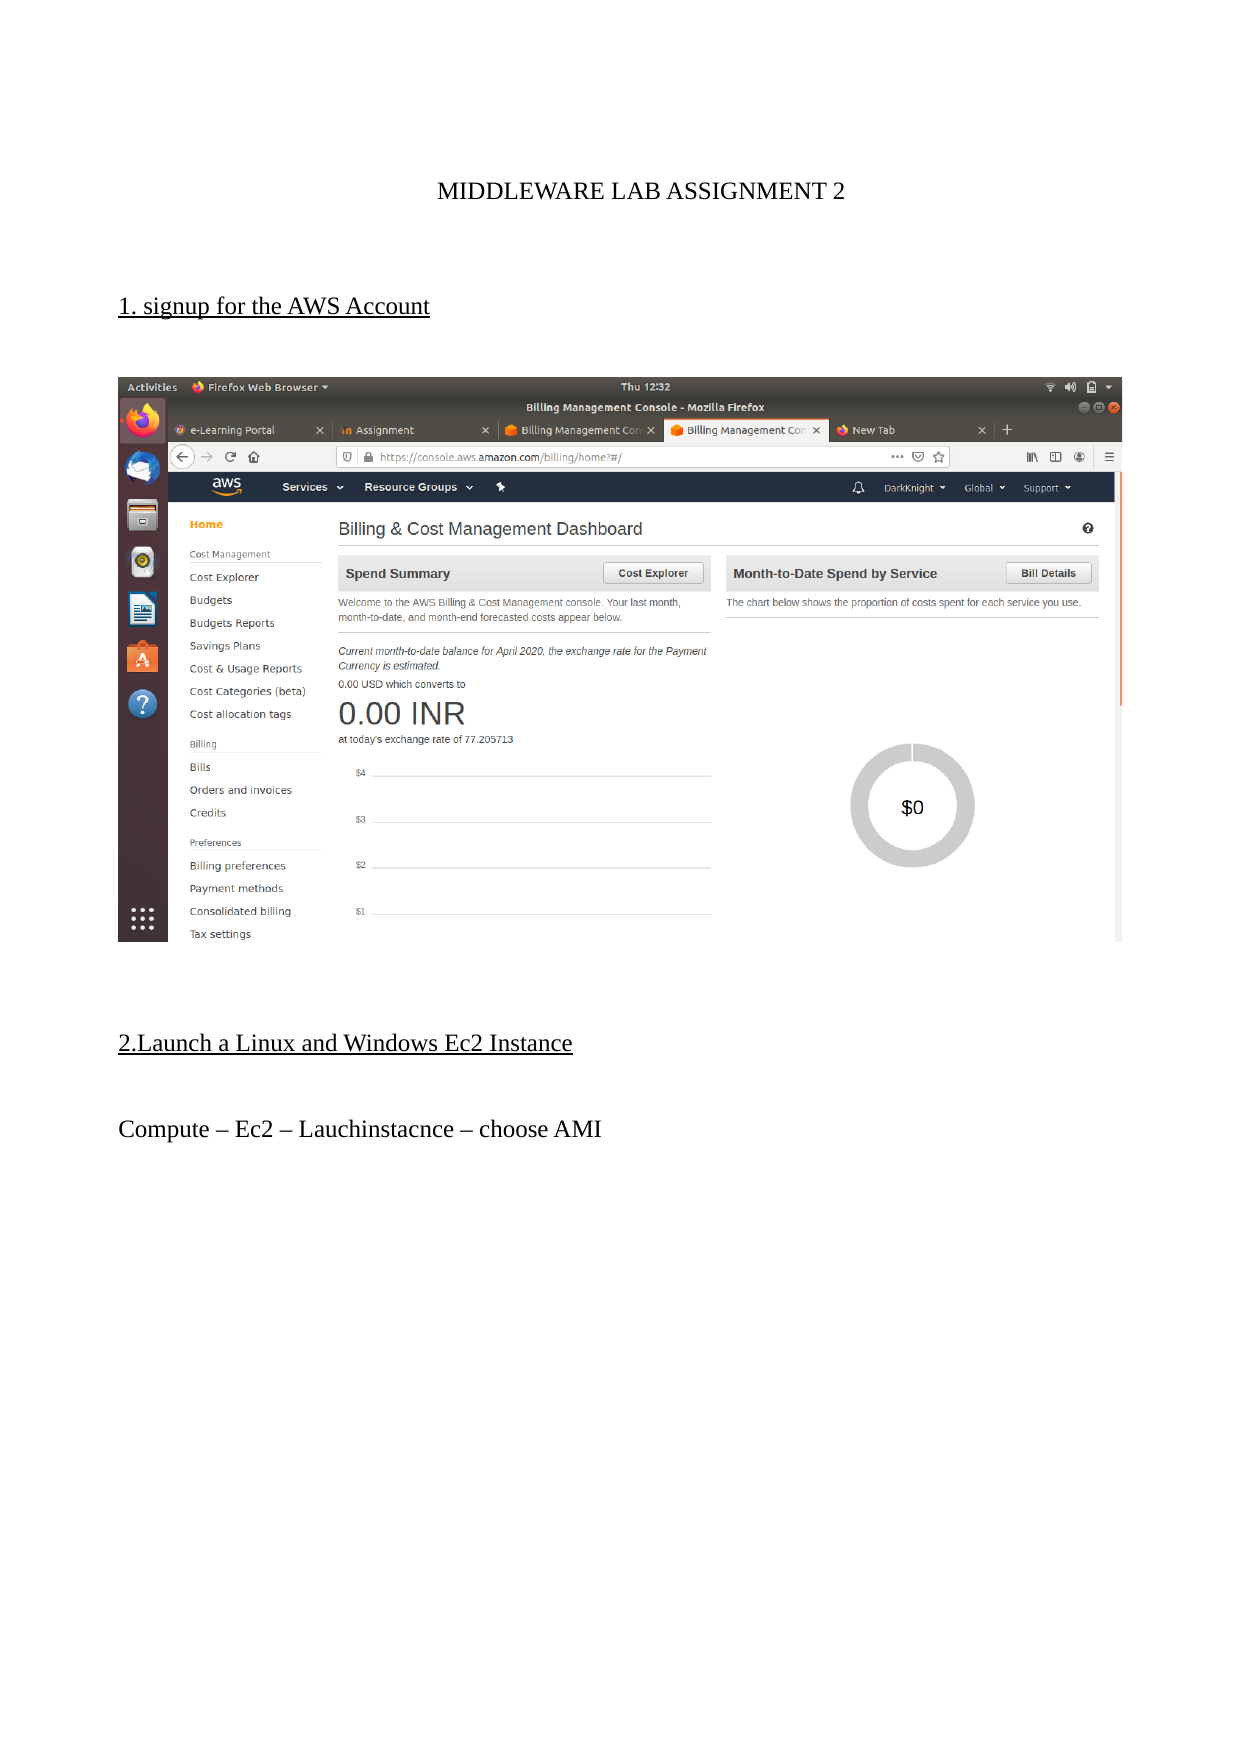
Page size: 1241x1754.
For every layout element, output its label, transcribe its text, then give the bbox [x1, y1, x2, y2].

picture [118, 377, 1123, 942]
text MIDDLEWARE LAB ASSIGNMENT 2 [118, 176, 1122, 205]
text Compute – Ec2 – Lauchinstacnce – choose AMI [118, 1114, 1122, 1143]
text 1. signup for the AWS Account [118, 291, 1122, 320]
text 2.Launch a Linux and Windows Ec2 Instance [118, 1028, 1122, 1057]
